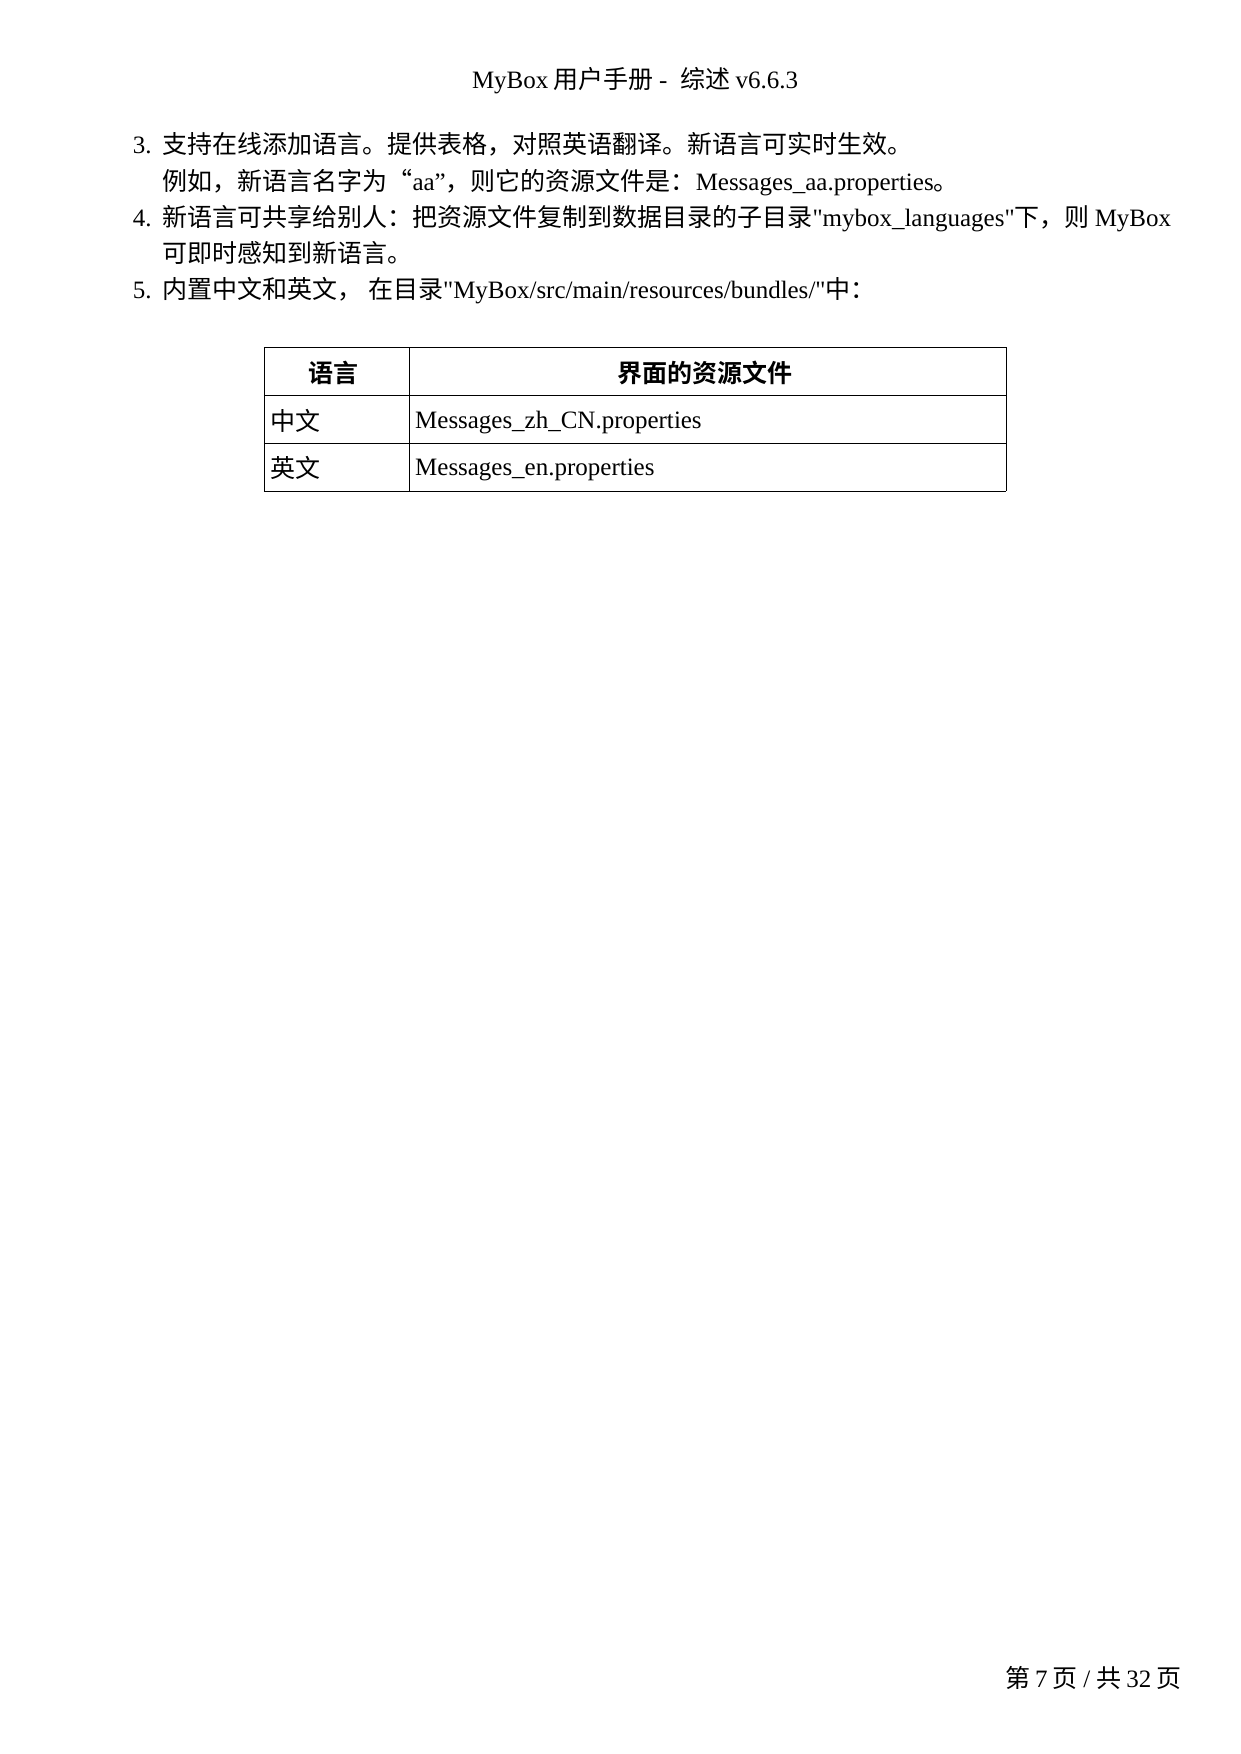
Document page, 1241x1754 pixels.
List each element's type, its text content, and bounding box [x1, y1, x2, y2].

table_cell 英文 [265, 444, 409, 491]
list 新语言可共享给别人：把资源文件复制到数据目录的子目录"mybox_languages"下，则MyBox可即时感知到新语言。 [133, 197, 1181, 270]
table_header 语言 [265, 348, 409, 395]
list 支持在线添加语言。提供表格，对照英语翻译。新语言可实时生效。 例如，新语言名字为“aa”，则它的资源文件是：Messages_aa.properties。 [133, 125, 1181, 197]
table_cell Messages_zh_CN.properties [410, 396, 1006, 443]
table_cell 中文 [265, 396, 409, 443]
table_cell Messages_en.properties [410, 444, 1006, 491]
table_header 界面的资源文件 [410, 348, 1006, 395]
list 内置中文和英文， 在目录"MyBox/src/main/resources/bundles/"中： [133, 270, 1181, 306]
